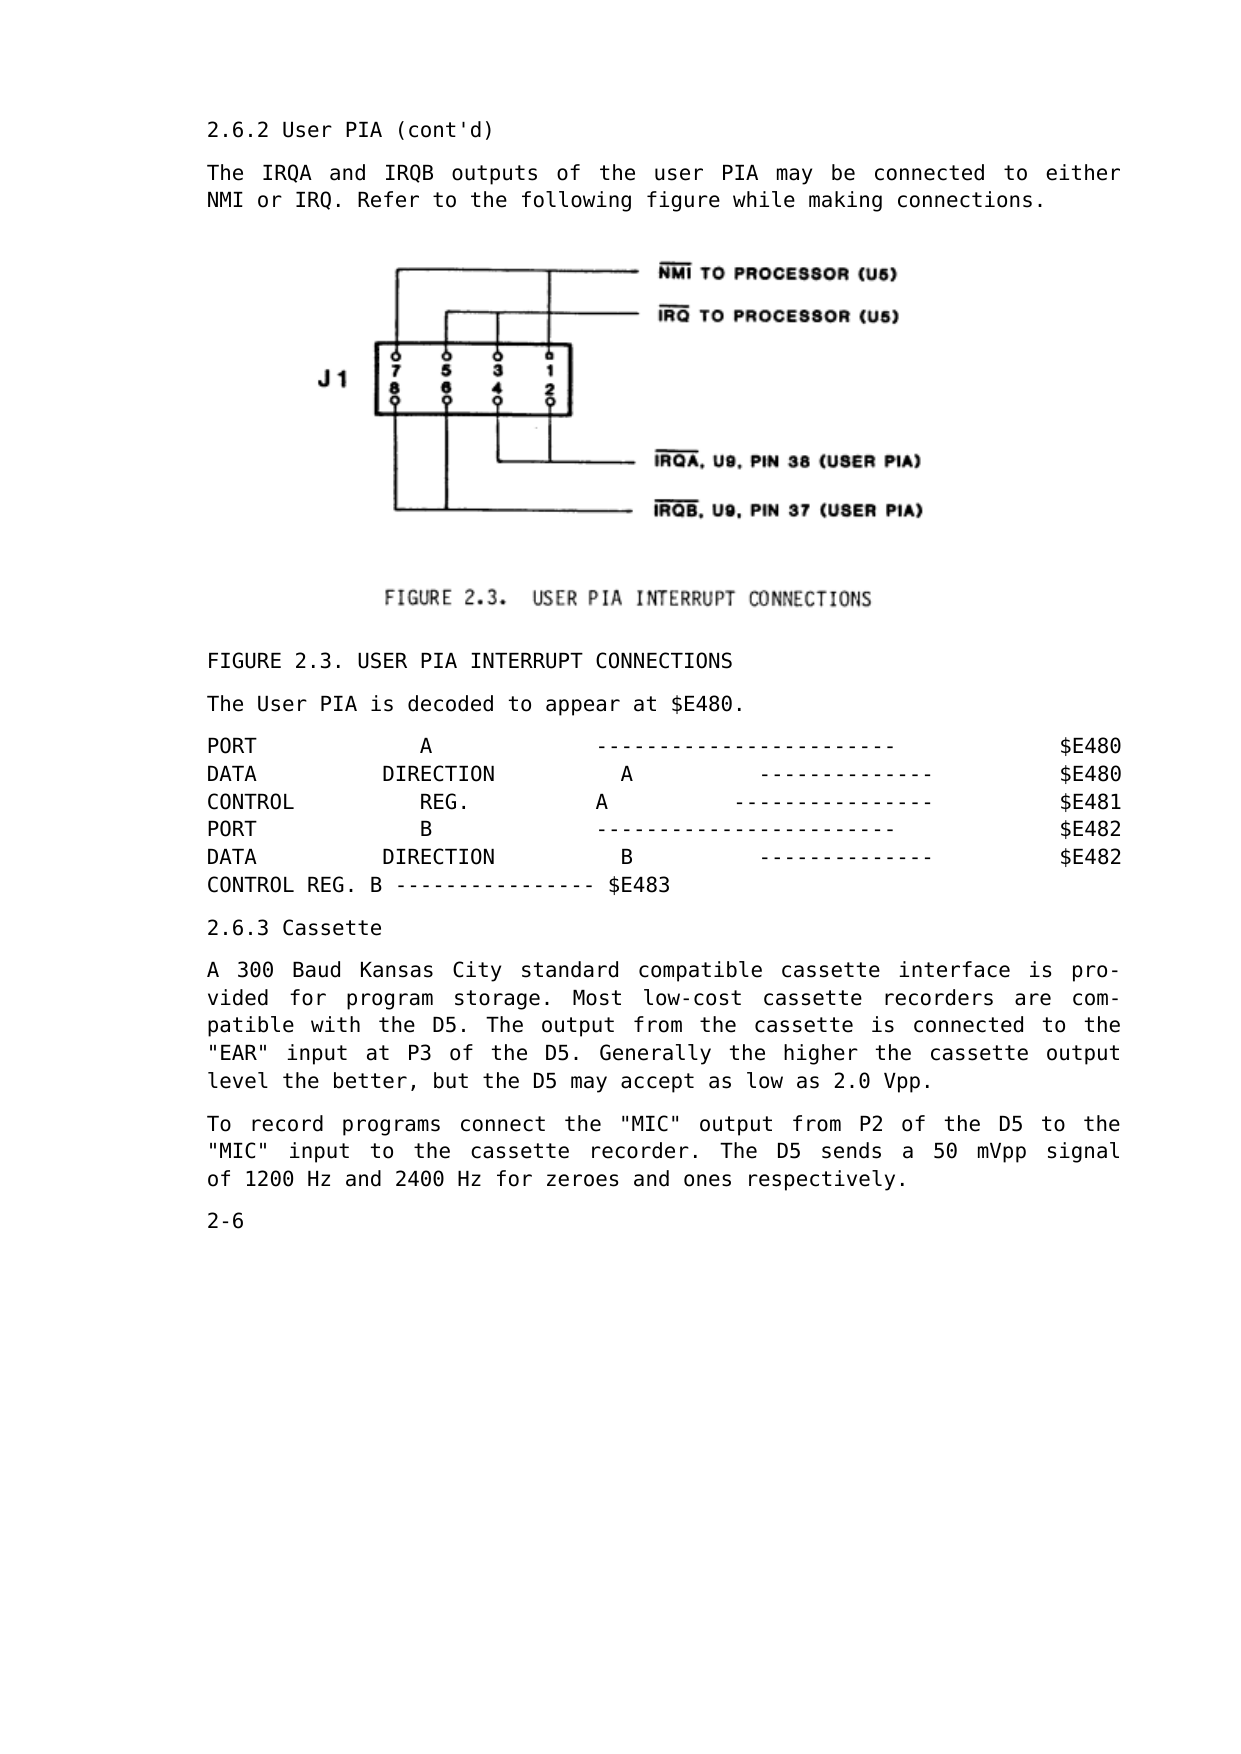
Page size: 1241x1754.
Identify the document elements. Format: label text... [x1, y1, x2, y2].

text 2.6.3 Cassette [207, 916, 1122, 940]
text The IRQA and IRQB outputs of the user PIA may be connected to either NMI or IRQ. Refer to the following figure while making connections. [207, 161, 1122, 213]
text PORT A ------------------------ $E480 DATA DIRECTION A -------------- $E480 CONTROL REG. A ---------------- $E481 PORT B ------------------------ $E482 DATA DIRECTION B -------------- $E482 CONTROL REG. B ---------------- $E483 [207, 734, 1122, 897]
text To record programs connect the "MIC" output from P2 of the D5 to the "MIC" input to the cassette recorder. The D5 sends a 50 mVpp signal of 1200 Hz and 2400 Hz for zeroes and ones respectively. [207, 1112, 1122, 1191]
picture [270, 230, 970, 628]
text 2.6.2 User PIA (cont'd) [207, 118, 1122, 142]
text A 300 Baud Kansas City standard compatible cassette interface is pro- vided for program storage. Most low-cost cassette recorders are com- patible with the D5. The output from the cassette is connected to the "EAR" input at P3 of the D5. Generally the higher the cassette output level the better, but the D5 may accept as low as 2.0 Vpp. [207, 958, 1122, 1093]
text The User PIA is decoded to appear at $E480. [207, 692, 1122, 716]
text 2-6 [207, 1209, 1122, 1234]
text FIGURE 2.3. USER PIA INTERRUPT CONNECTIONS [207, 273, 1122, 673]
